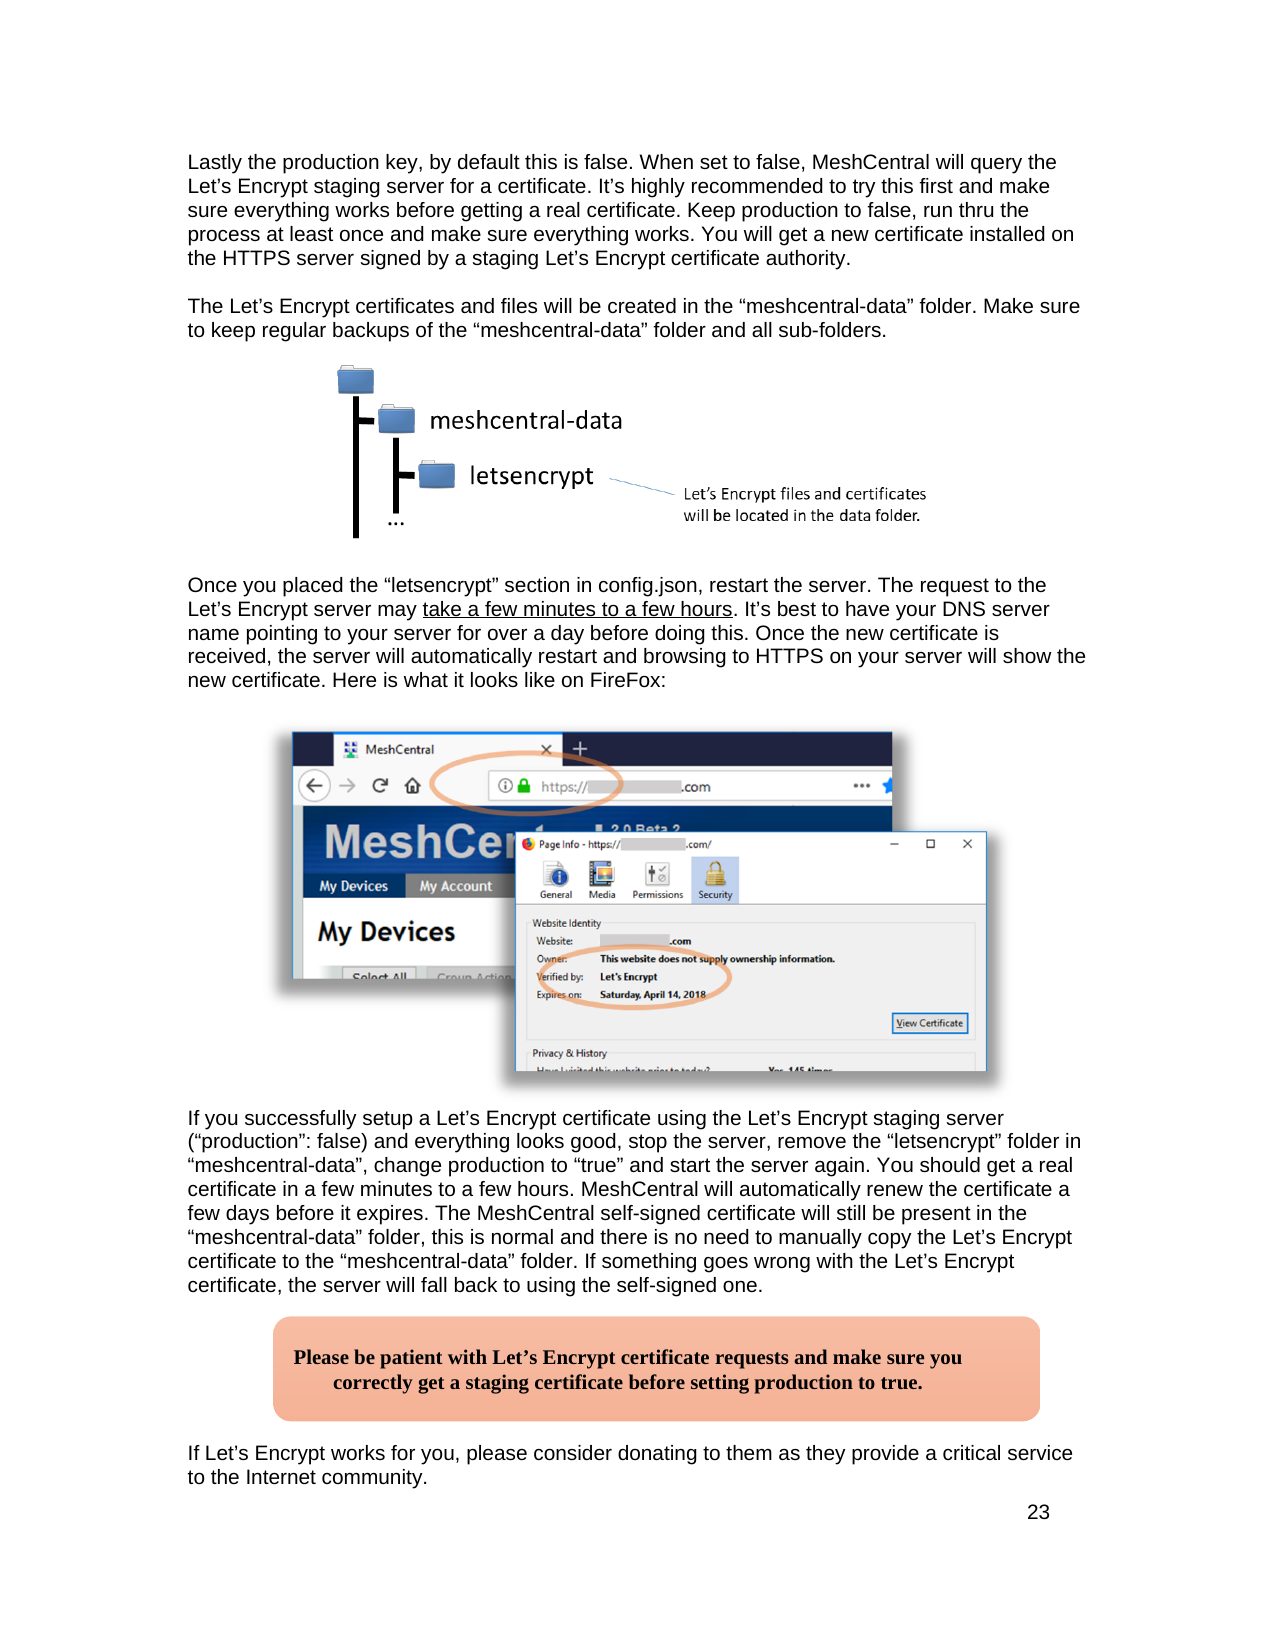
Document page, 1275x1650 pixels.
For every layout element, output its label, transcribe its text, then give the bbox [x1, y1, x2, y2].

text Once you placed the “letsencrypt” section in config.json, restart the server. The request to the Let’s Encrypt server may take a few minutes to a few hours. It’s best to have your DNS server name pointing to your server for over a day before doing this. Once the new certificate is received, the server will automatically restart and browsing to HTTPS on your server will show the new certificate. Here is what it looks like on FireFox: [187, 572, 1087, 692]
text Lastly the production key, by default this is false. When set to false, MeshCentral will query the Let’s Encrypt staging server for a certificate. It’s highly recommended to try this first and make sure everything works before getting a real certificate. Keep production to false, run thru the process at least once and make sure everything works. You will get a new certificate installed on the HTTPS server signed by a staging Let’s Encrypt certificate authority. [187, 150, 1087, 270]
text If Let’s Encrypt works for you, please consider donating to them as they provide a critical service to the Internet community. [187, 1441, 1087, 1489]
text If you successfully setup a Let’s Encrypt certificate using the Let’s Encrypt staging server (“production”: false) and everything looks good, stop the server, remove the “letsencrypt” folder in “meshcentral-data”, change production to “true” and start the server again. You should get a real certificate in a few minutes to a few hours. MeshCentral will automatically renew the certificate a few days before it expires. The MeshCentral self-signed certificate will still be present in the “meshcentral-data” folder, this is normal and there is no need to manually copy the Let’s Encrypt certificate to the “meshcentral-data” folder. If something goes wrong with the Let’s Encrypt certificate, the server will fall back to using the self-signed one. [187, 1105, 1087, 1297]
text The Let’s Encrypt certificates and files will be created in the “meshcentral-data” folder. Make sure to keep regular backups of the “meshcentral-data” folder and all sub-folders. [187, 294, 1087, 342]
